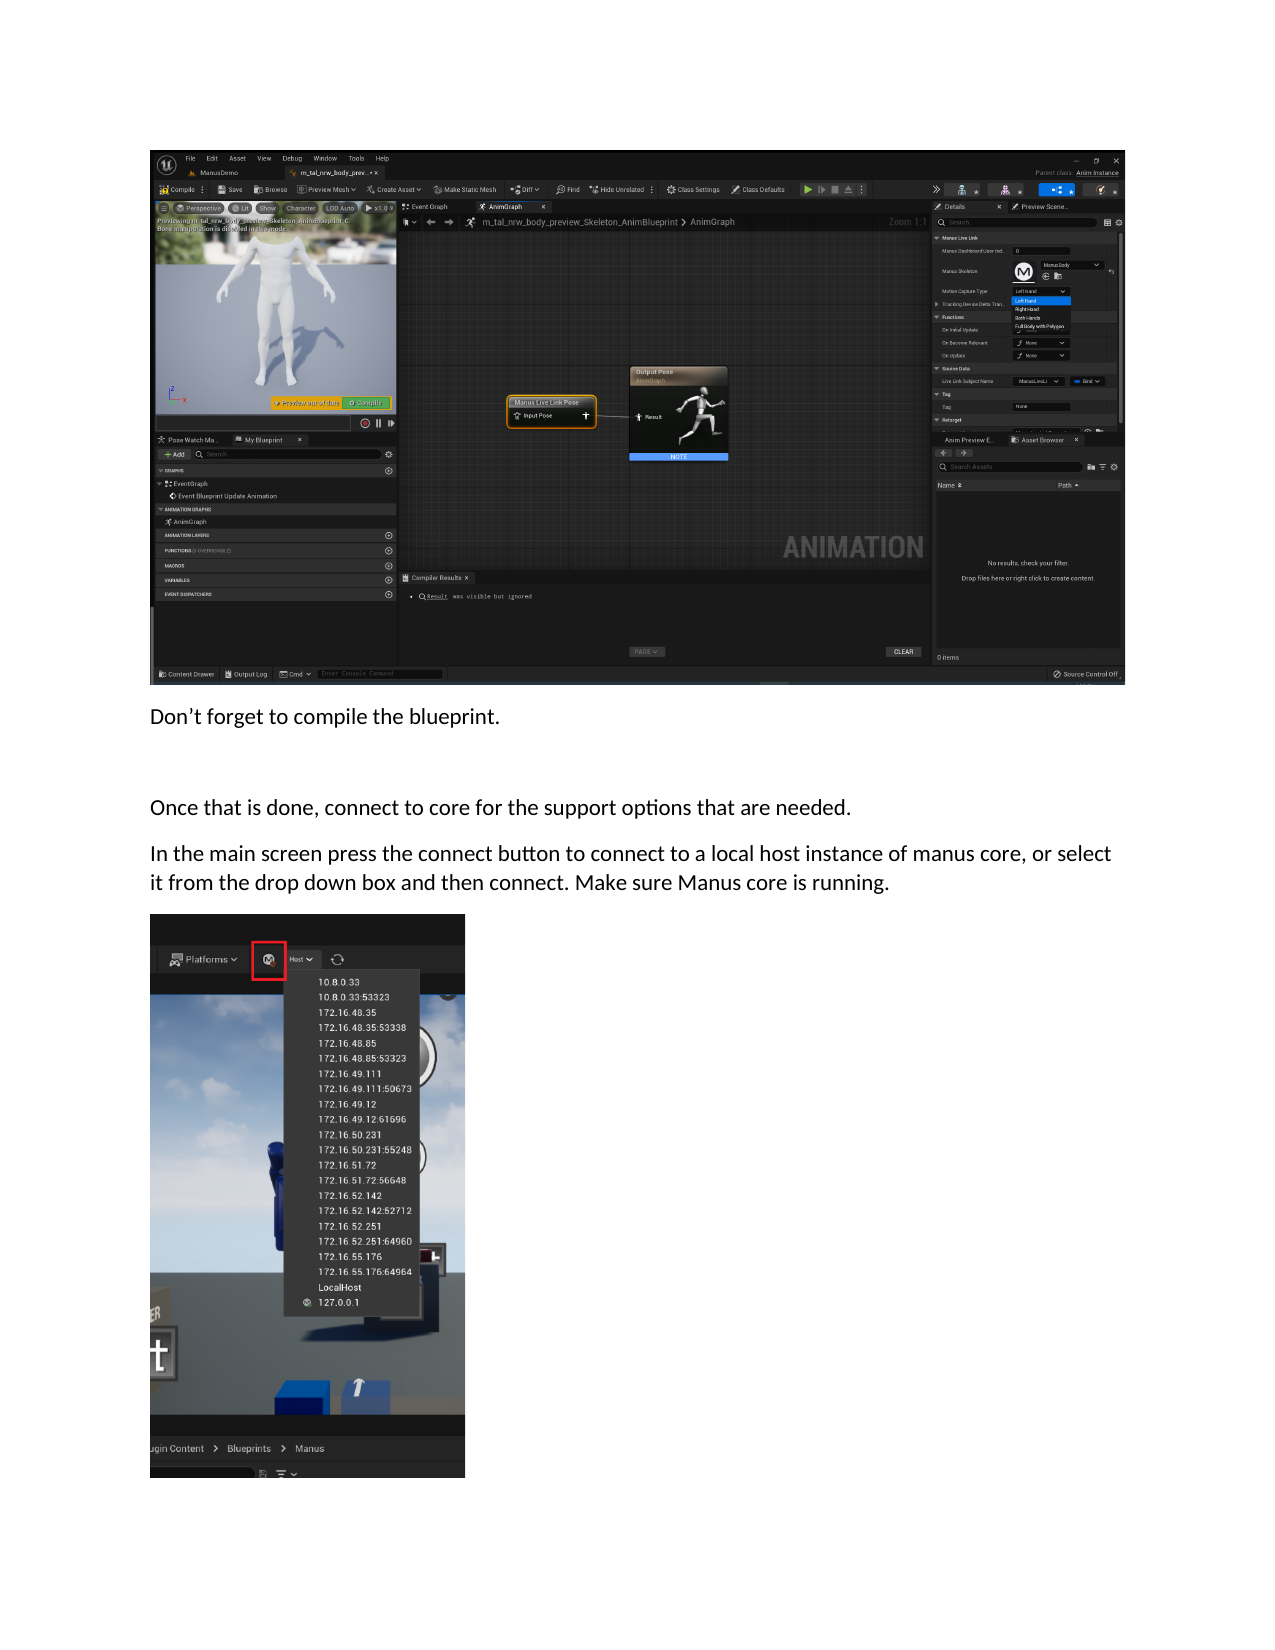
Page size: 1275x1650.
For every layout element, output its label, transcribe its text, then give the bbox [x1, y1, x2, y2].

text Don’t forget to compile the blueprint. [150, 702, 1125, 730]
text Once that is done, connect to core for the support options that are needed. [150, 793, 1125, 822]
text In the main screen press the connect button to connect to a local host instance of manus core, or select it from the drop down box and then connect. Make sure Manus core is running. [150, 839, 1125, 896]
